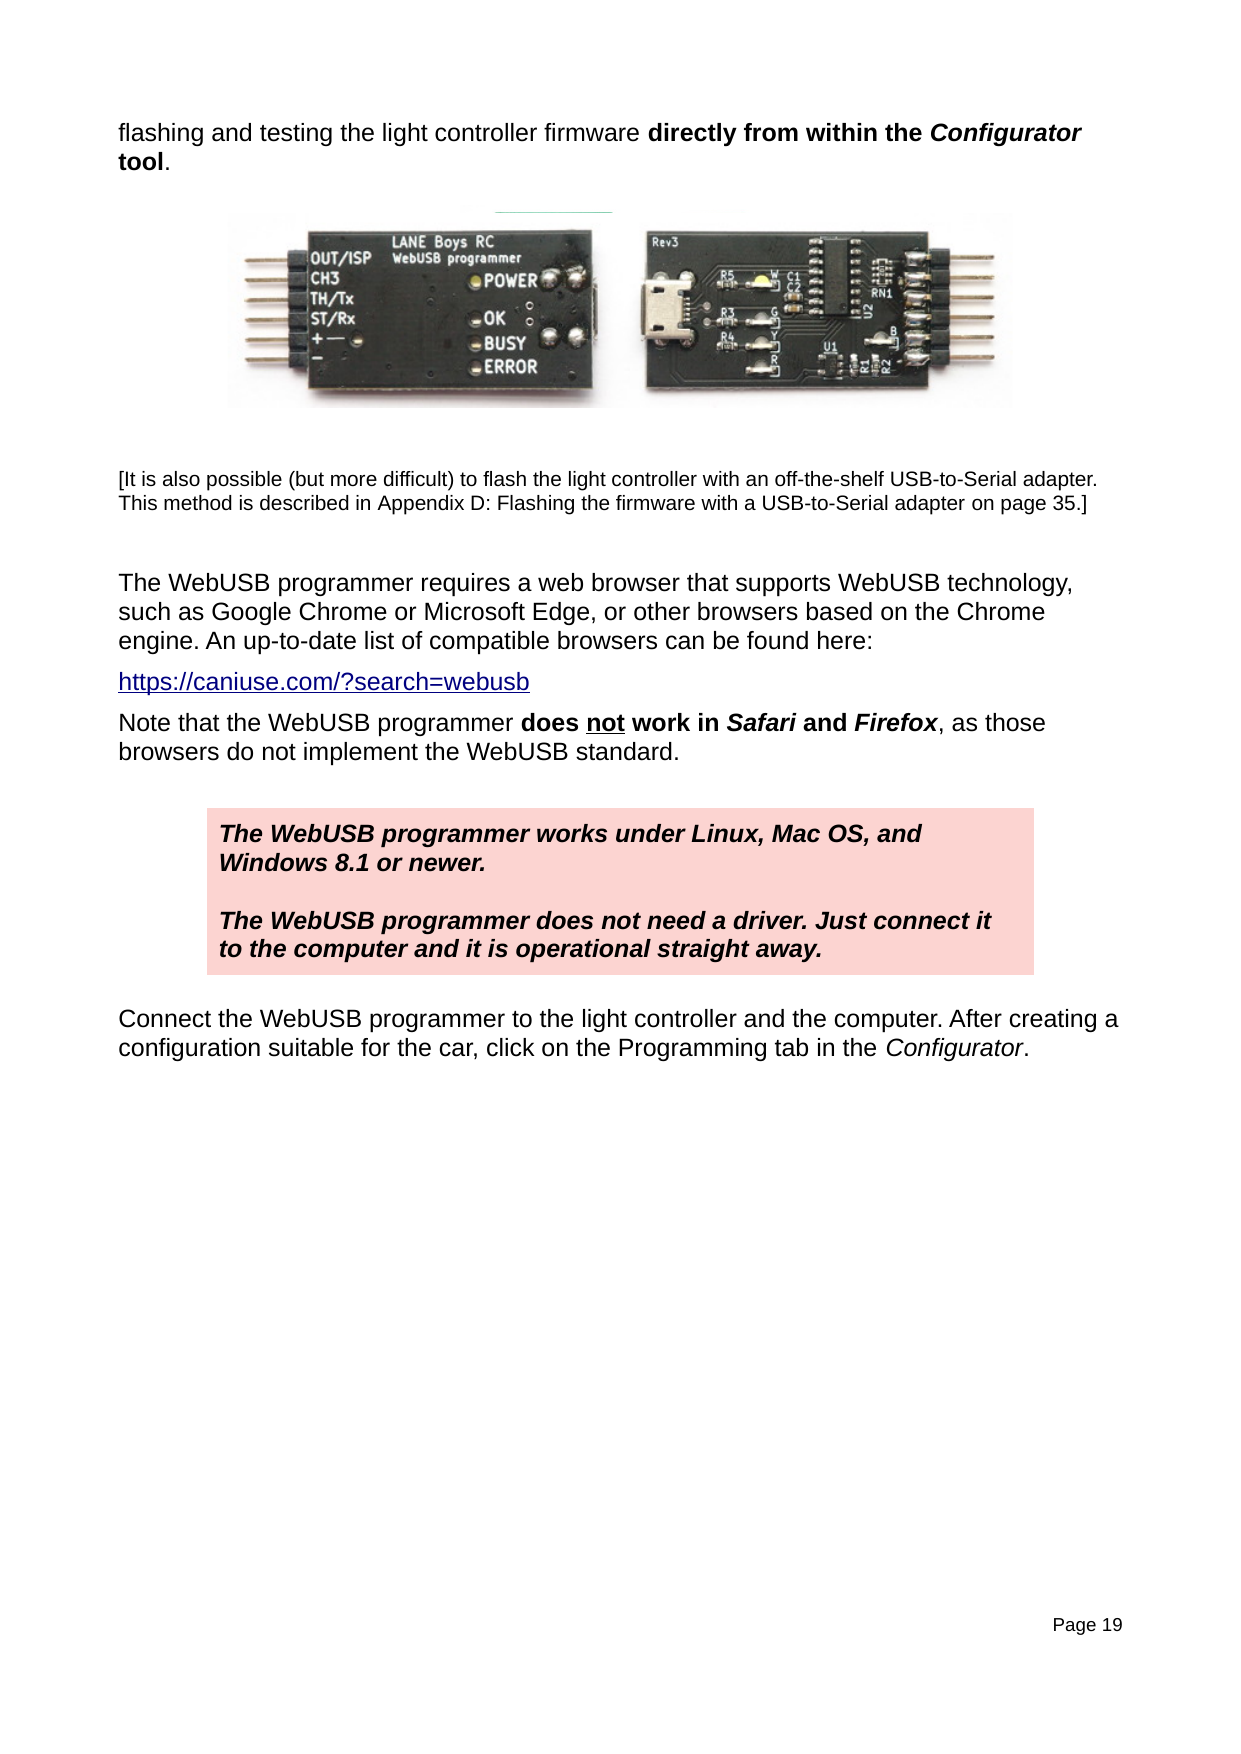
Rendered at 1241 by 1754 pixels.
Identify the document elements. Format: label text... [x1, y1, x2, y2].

text The WebUSB programmer does not need a driver. Just connect it to the computer and it is operational straight away. [207, 906, 1034, 975]
text flashing and testing the light controller firmware directly from within the Configurator tool. [118, 118, 1122, 176]
text The WebUSB programmer requires a web browser that supports WebUSB technology, such as Google Chrome or Microsoft Edge, or other browsers based on the Chrome engine. An up-to-date list of compatible browsers can be found here: [118, 568, 1122, 654]
text https://caniuse.com/?search=webusb [118, 667, 1122, 696]
text The WebUSB programmer works under Linux, Mac OS, and Windows 8.1 or newer. [207, 808, 1034, 877]
picture [227, 205, 1013, 408]
text Note that the WebUSB programmer does not work in Safari and Firefox, as those browsers do not implement the WebUSB standard. [118, 708, 1122, 766]
text Connect the WebUSB programmer to the light controller and the computer. After creating a configuration suitable for the car, click on the Programming tab in the Configurator. [118, 1004, 1122, 1062]
text [It is also possible (but more difficult) to flash the light controller with an off-the-shelf USB-to-Serial adapter. This method is described in Appendix D: Flashing the firmware with a USB-to-Serial adapter on page 35.] [118, 466, 1122, 514]
